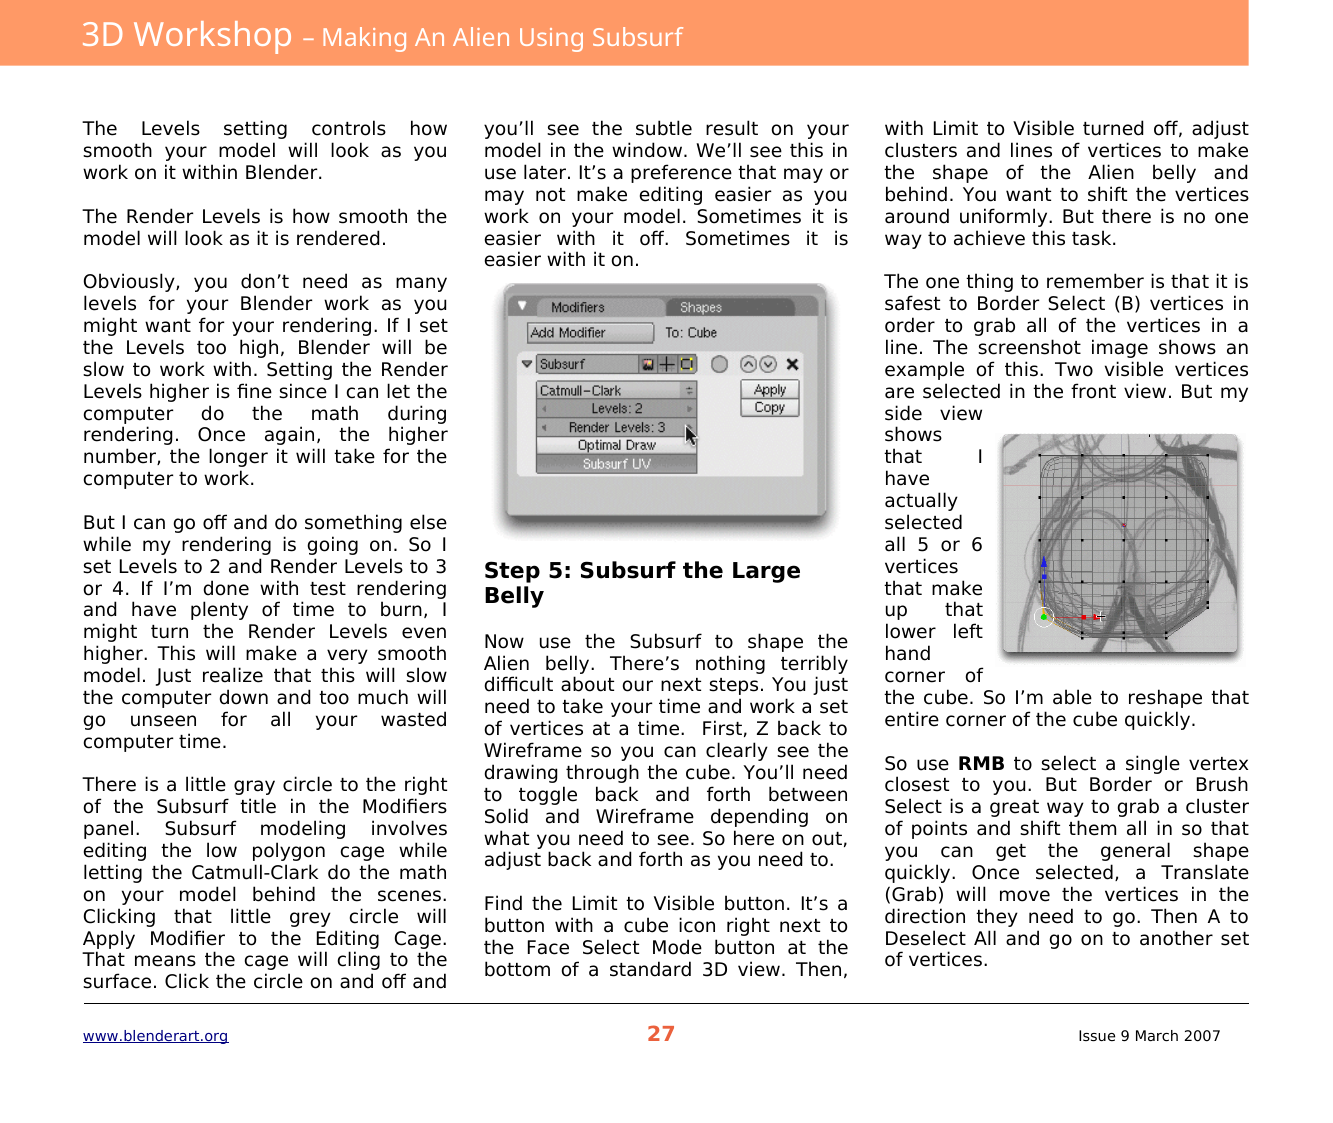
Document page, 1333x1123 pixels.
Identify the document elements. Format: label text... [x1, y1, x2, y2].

picture [488, 283, 844, 546]
text The Render Levels is how smooth the model will look as it is rendered. [83, 206, 448, 249]
text Find the Limit to Visible button. It’s a button with a cube icon right next to the Face Select Mode button at the bottom of a standard 3D view. Then, [483, 893, 849, 981]
text Obviously, you don’t need as many levels for your Blender work as you might want for your rendering. If I set the Levels too high, Blender will be slow to work with. Setting the Render Levels higher is fine since I can let the computer do the math during rendering. Once again, the higher number, the longer it will take for the computer to work. [83, 271, 448, 490]
text There is a little gray circle to the right of the Subsurf title in the Modifiers panel. Subsurf modeling involves editing the low polygon cage while letting the Catmull-Clark do the math on your model behind the scenes. Clicking that little grey circle will Apply Modifier to the Editing Cage. That means the cage will cling to the surface. Click the circle on and off and [83, 774, 448, 993]
text The Levels setting controls how smooth your model will look as you work on it within Blender. [83, 118, 448, 184]
text So use RMB to select a single vertex closest to you. But Border or Brush Select is a great way to grab a cluster of points and shift them all in so that you can get the general shape quickly. Once selected, a Translate (Grab) will move the vertices in the direction they need to go. Then A to Deselect All and go on to another set of vertices. [884, 752, 1249, 971]
picture [994, 433, 1246, 667]
text you’ll see the subtle result on your model in the window. We’ll see this in use later. It’s a preference that may or may not make editing easier as you work on your model. Sometimes it is easier with it off. Sometimes it is easier with it on. [483, 118, 849, 271]
text The one thing to remember is that it is safest to Border Select (B) vertices in order to grab all of the vertices in a line. The screenshot image shows an example of this. Two visible vertices are selected in the front view. But my side view shows that I have actually selected all 5 or 6 vertices that make up that lower left hand corner of the cube. So I’m able to reshape that entire corner of the cube quickly. [884, 271, 1249, 731]
text Step 5: Subsurf the Large Belly [483, 293, 849, 609]
text But I can go off and do something else while my rendering is going on. So I set Levels to 2 and Render Levels to 3 or 4. If I’m done with test rendering and have plenty of time to burn, I might turn the Render Levels even higher. This will make a very smooth model. Just realize that this will slow the computer down and too much will go unseen for all your wasted computer time. [83, 512, 448, 752]
text Now use the Subsurf to shape the Alien belly. There’s nothing terribly difficult about our next steps. You just need to take your time and work a set of vertices at a time. First, Z back to Wireframe so you can clearly see the drawing through the cube. You’ll need to toggle back and forth between Solid and Wireframe depending on what you need to see. So here on out, adjust back and forth as you need to. [483, 631, 849, 871]
text with Limit to Visible turned off, adjust clusters and lines of vertices to make the shape of the Alien belly and behind. You want to shift the vertices around uniformly. But there is no one way to achieve this task. [884, 118, 1249, 249]
